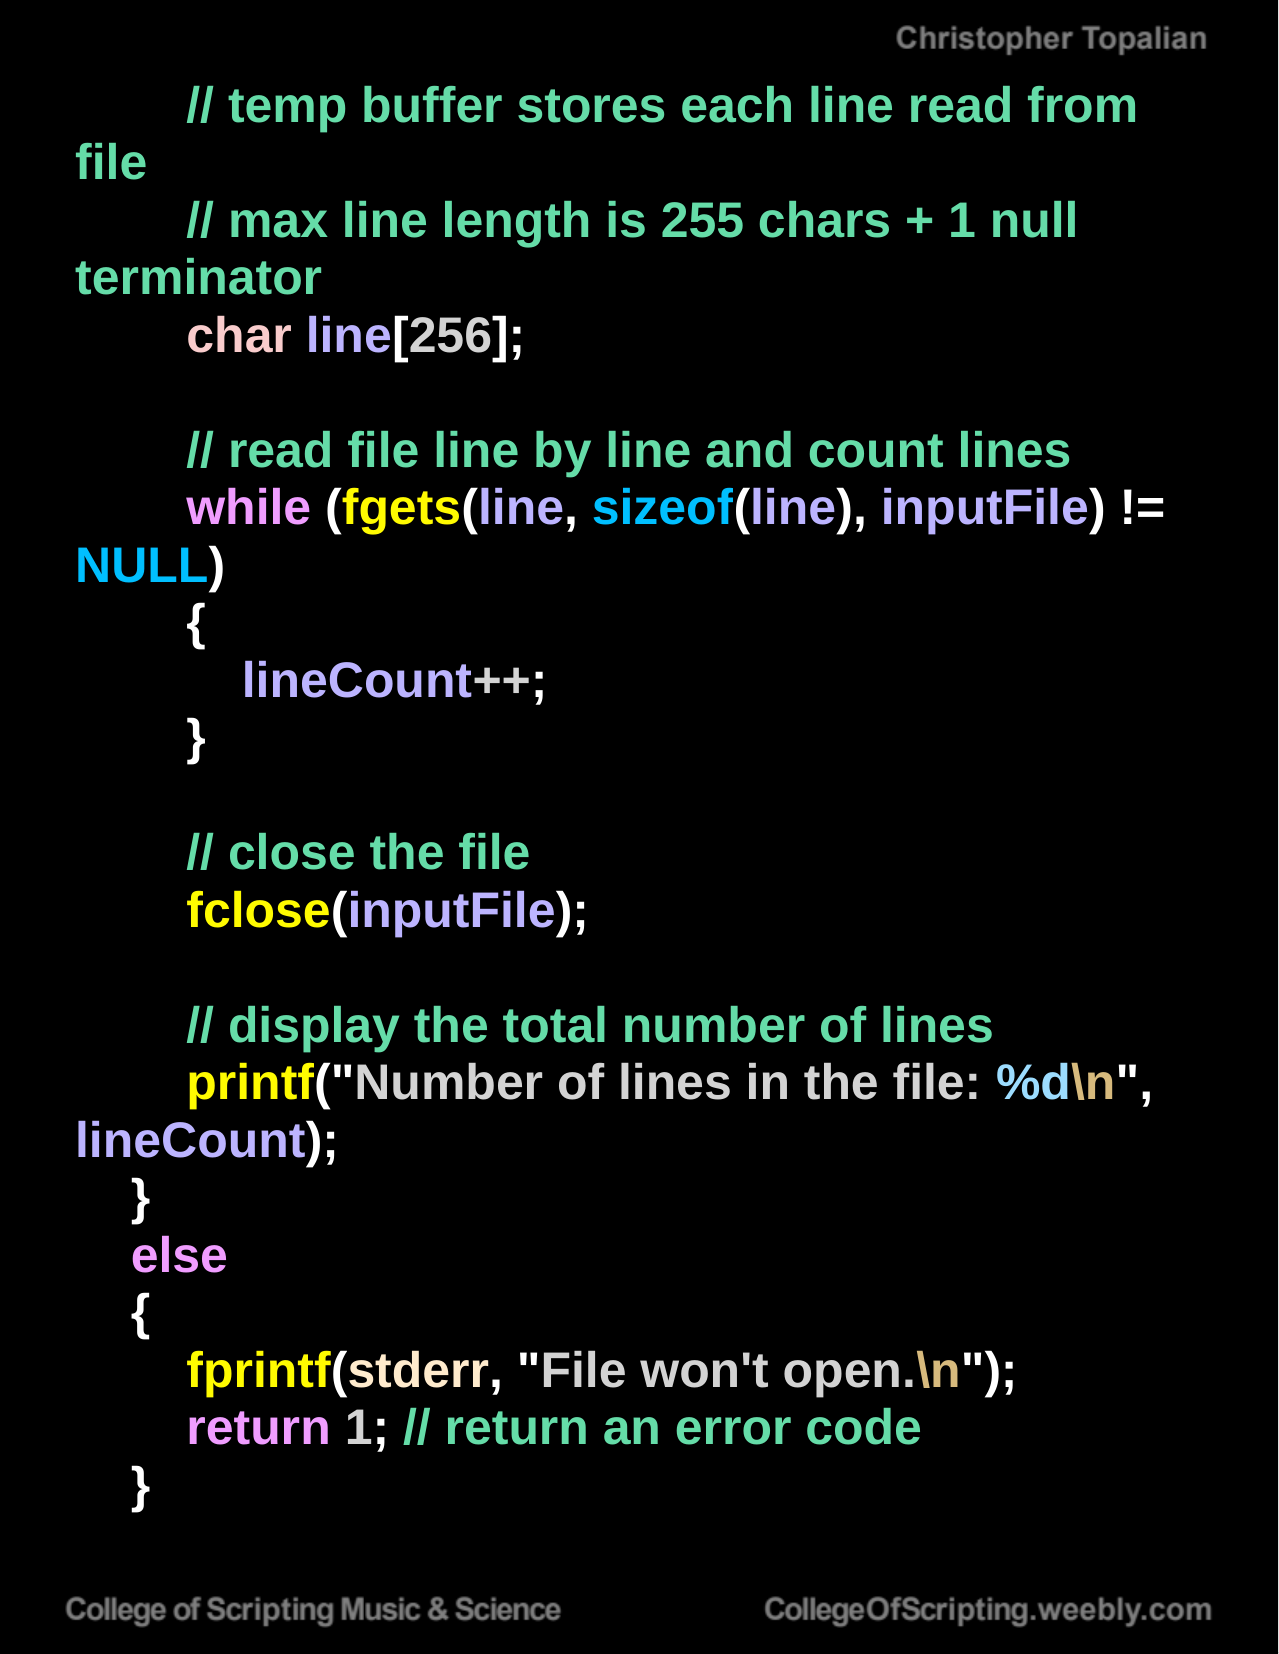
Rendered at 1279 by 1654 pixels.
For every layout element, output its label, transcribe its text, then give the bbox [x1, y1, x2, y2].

text } [75, 1455, 1203, 1512]
text { [75, 592, 1203, 650]
text // read file line by line and count lines [75, 420, 1203, 477]
text // close the file [75, 822, 1203, 880]
text } [75, 1167, 1203, 1225]
text return 1; // return an error code [75, 1397, 1203, 1455]
text fprintf(stderr, "File won't open.\n"); [75, 1340, 1203, 1397]
text while (fgets(line, sizeof(line), inputFile) != NULL) [75, 477, 1203, 592]
text } [75, 707, 1203, 765]
text char line[256]; [75, 305, 1203, 362]
text fclose(inputFile); [75, 880, 1203, 937]
text else [75, 1225, 1203, 1282]
text lineCount++; [75, 650, 1203, 707]
text printf("Number of lines in the file: %d\n", lineCount); [75, 1052, 1203, 1167]
text // max line length is 255 chars + 1 null terminator [75, 190, 1203, 305]
text // temp buffer stores each line read from file [75, 75, 1203, 190]
text // display the total number of lines [75, 995, 1203, 1052]
text { [75, 1282, 1203, 1340]
